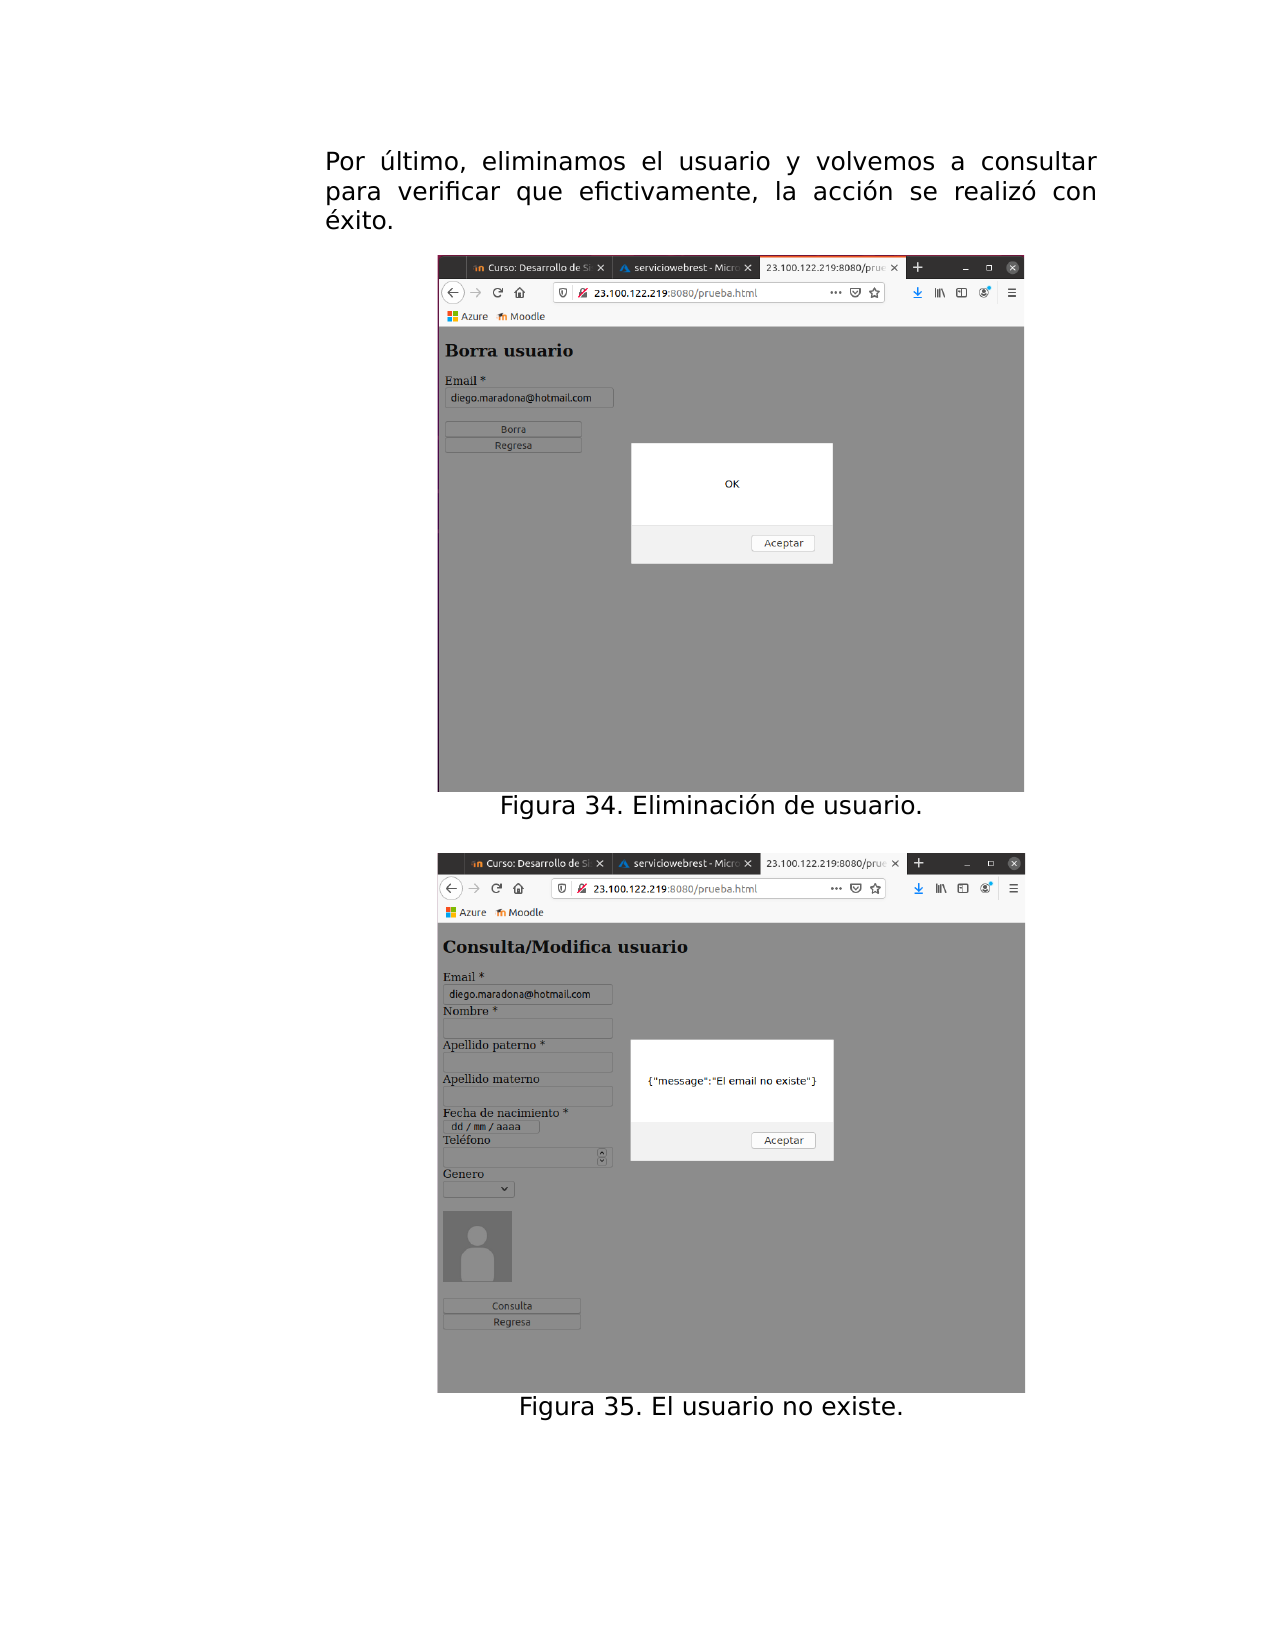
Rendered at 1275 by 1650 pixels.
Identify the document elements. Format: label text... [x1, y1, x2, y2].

text Figura 35. El usuario no existe. [325, 849, 1098, 1421]
picture [437, 853, 975, 1393]
picture [437, 255, 975, 792]
text Por último, eliminamos el usuario y volvemos a consultar para verificar que efictivamente, la acción se realizó con éxito. [325, 148, 1098, 235]
text Figura 34. Eliminación de usuario. [325, 235, 1098, 820]
